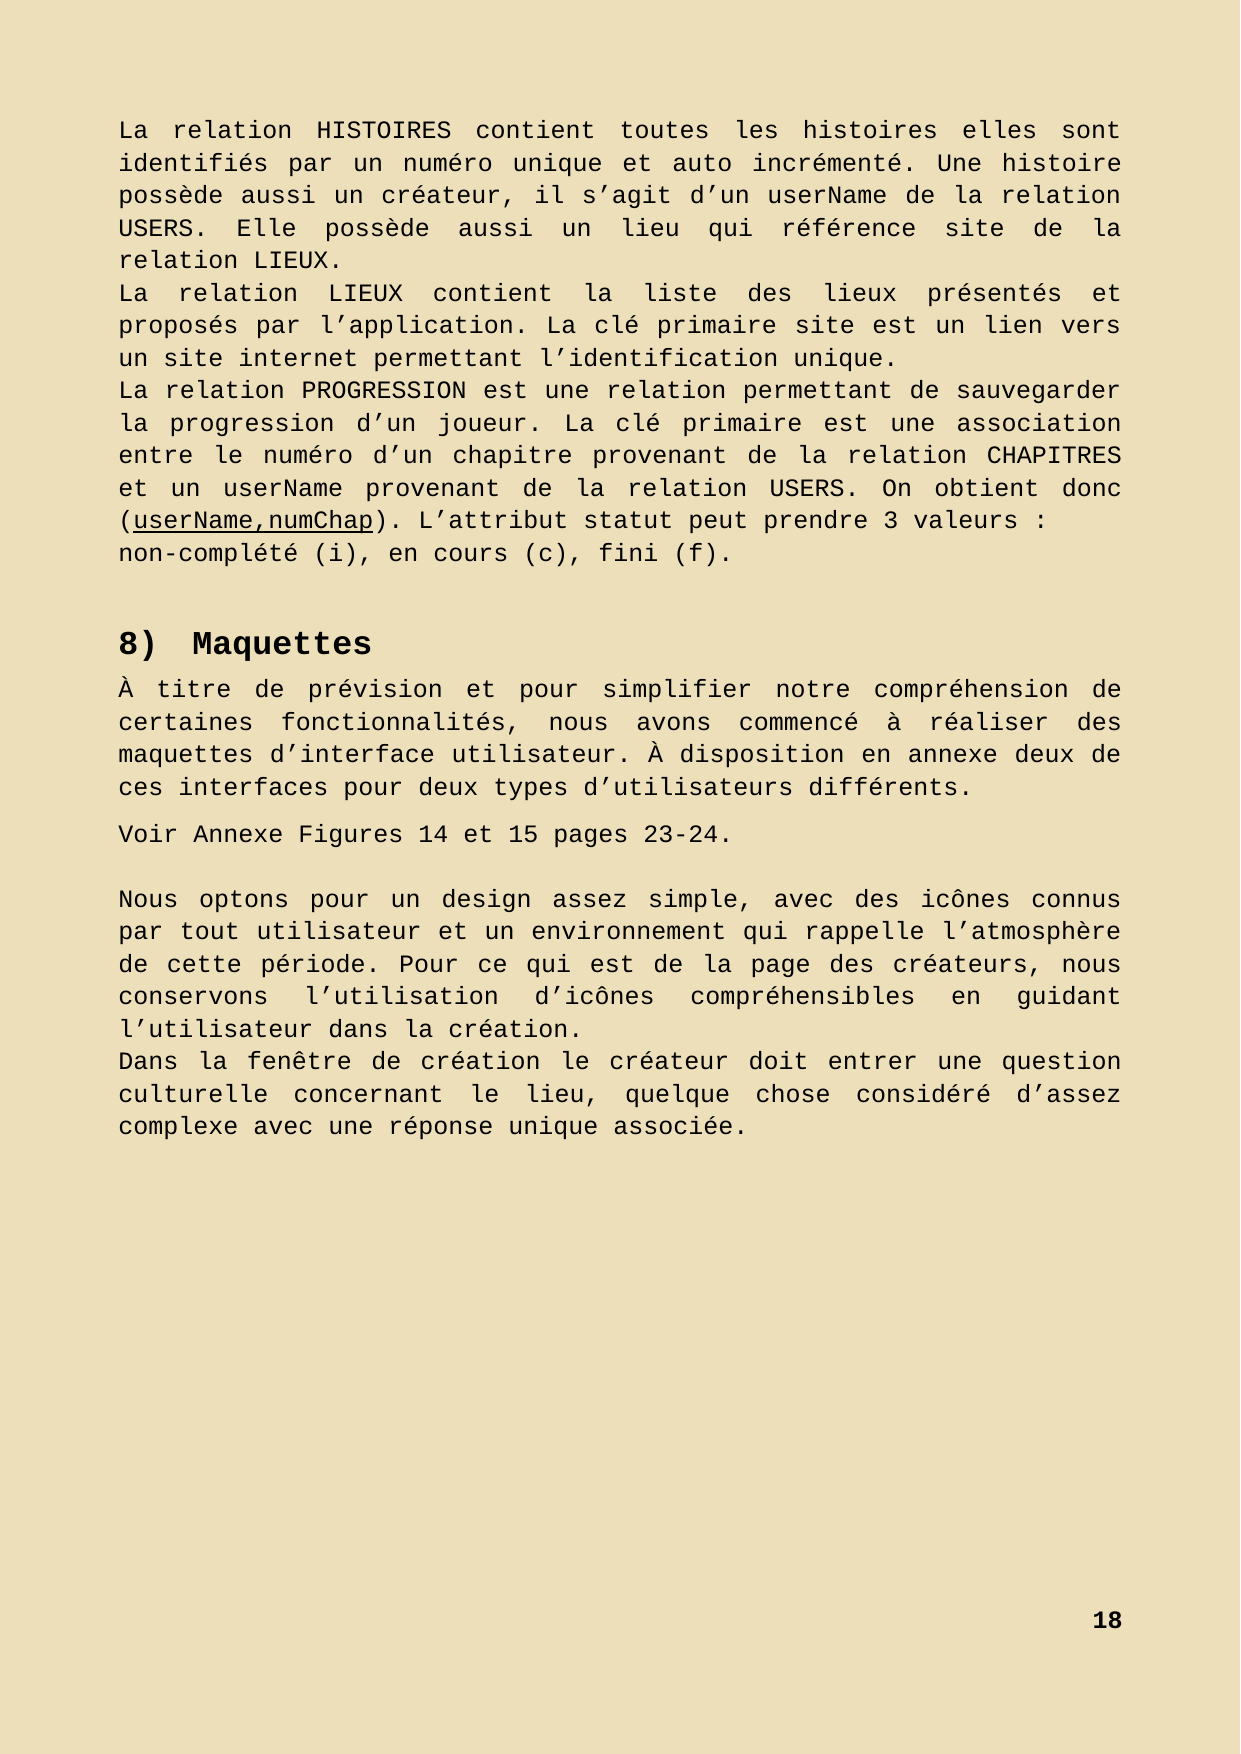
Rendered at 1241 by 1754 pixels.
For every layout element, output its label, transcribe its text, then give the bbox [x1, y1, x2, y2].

text La relation HISTOIRES contient toutes les histoires elles sont identifiés par un numéro unique et auto incrémenté. Une histoire possède aussi un créateur, il s’agit d’un userName de la relation USERS. Elle possède aussi un lieu qui référence site de la relation LIEUX. [118, 118, 1122, 276]
text À titre de prévision et pour simplifier notre compréhension de certaines fonctionnalités, nous avons commencé à réaliser des maquettes d’interface utilisateur. À disposition en annexe deux de ces interfaces pour deux types d’utilisateurs différents. [118, 677, 1122, 803]
text La relation LIEUX contient la liste des lieux présentés et proposés par l’application. La clé primaire site est un lien vers un site internet permettant l’identification unique. [118, 281, 1122, 374]
text non-complété (i), en cours (c), fini (f). [118, 541, 1122, 569]
text La relation PROGRESSION est une relation permettant de sauvegarder la progression d’un joueur. La clé primaire est une association entre le numéro d’un chapitre provenant de la relation CHAPITRES et un userName provenant de la relation USERS. On obtient donc (userName,numChap). L’attribut statut peut prendre 3 valeurs : [118, 378, 1122, 536]
text Voir Annexe Figures 14 et 15 pages 23-24. [118, 821, 1122, 850]
text Nous optons pour un design assez simple, avec des icônes connus par tout utilisateur et un environnement qui rappelle l’atmosphère de cette période. Pour ce qui est de la page des créateurs, nous conservons l’utilisation d’icônes compréhensibles en guidant l’utilisateur dans la création. [118, 886, 1122, 1045]
text Dans la fenêtre de création le créateur doit entrer une question culturelle concernant le lieu, quelque chose considéré d’assez complexe avec une réponse unique associée. [118, 1049, 1122, 1142]
subtitle Maquettes [118, 626, 1122, 664]
